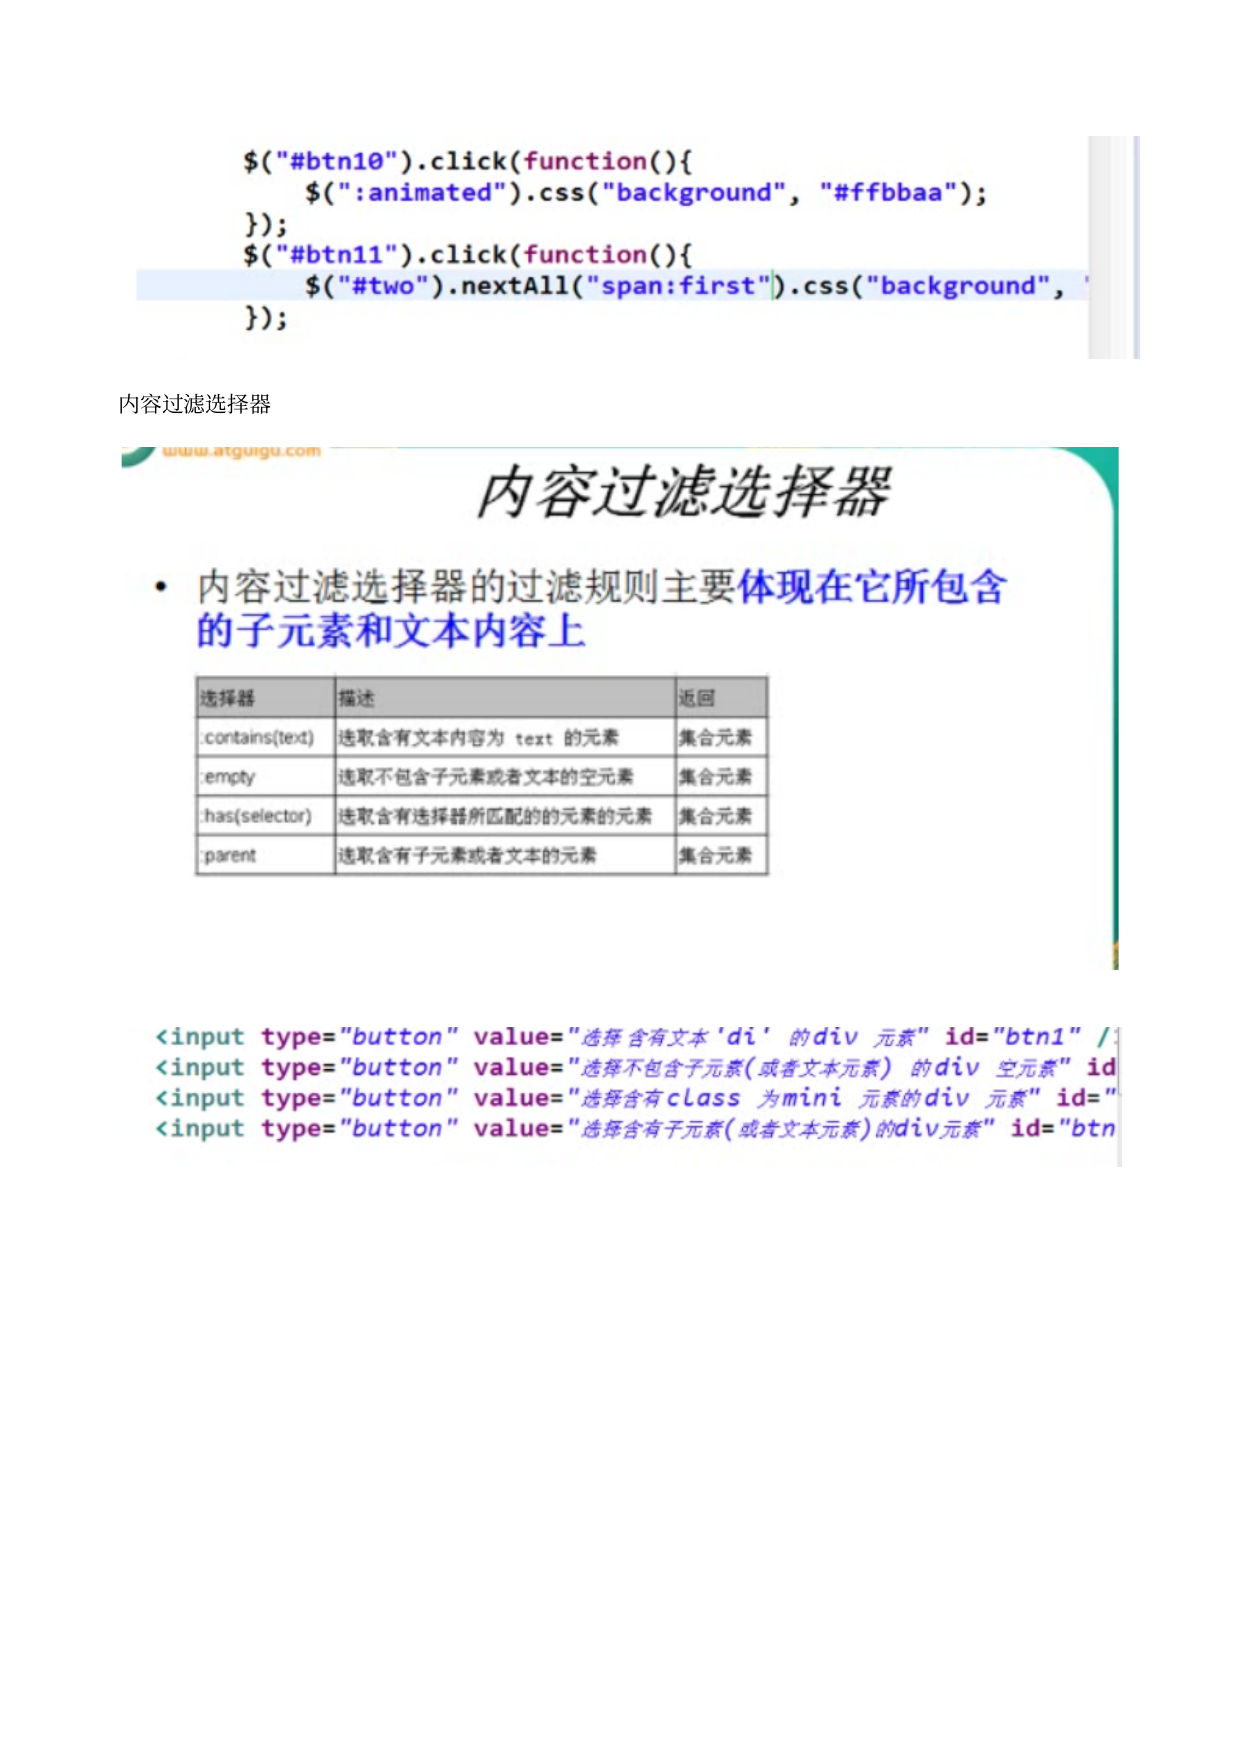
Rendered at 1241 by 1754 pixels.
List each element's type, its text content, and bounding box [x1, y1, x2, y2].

text 内容过滤选择器 [118, 388, 1122, 419]
picture [121, 447, 1119, 970]
picture [136, 136, 1141, 359]
picture [118, 1027, 1123, 1167]
